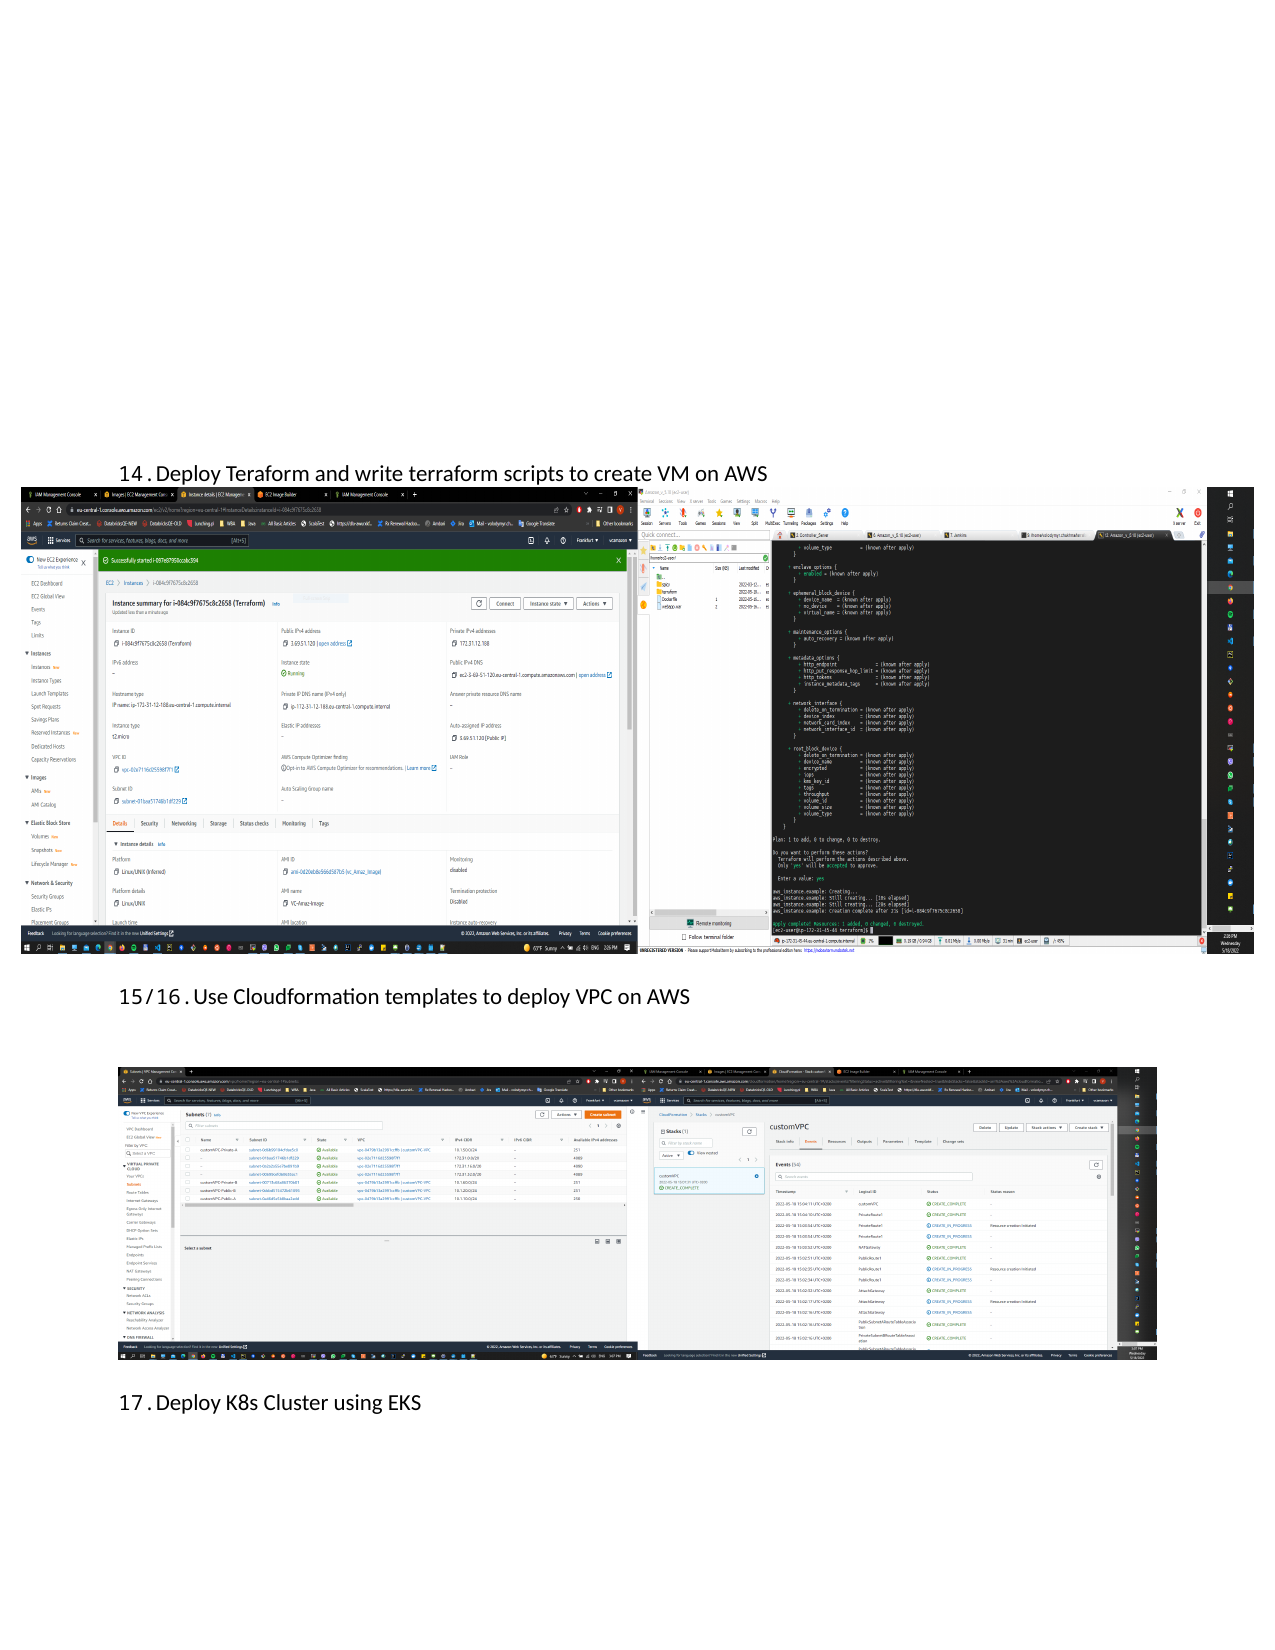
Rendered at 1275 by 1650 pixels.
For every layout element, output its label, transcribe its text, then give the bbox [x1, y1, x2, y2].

text 17.Deploy K8s Cluster using EKS [118, 1388, 1157, 1417]
text 15/16.Use Cloudformation templates to deploy VPC on AWS [118, 982, 1157, 1011]
picture [118, 1067, 1157, 1360]
picture [21, 487, 1254, 954]
text 14.Deploy Teraform and write terraform scripts to create VM on AWS [118, 459, 1157, 487]
